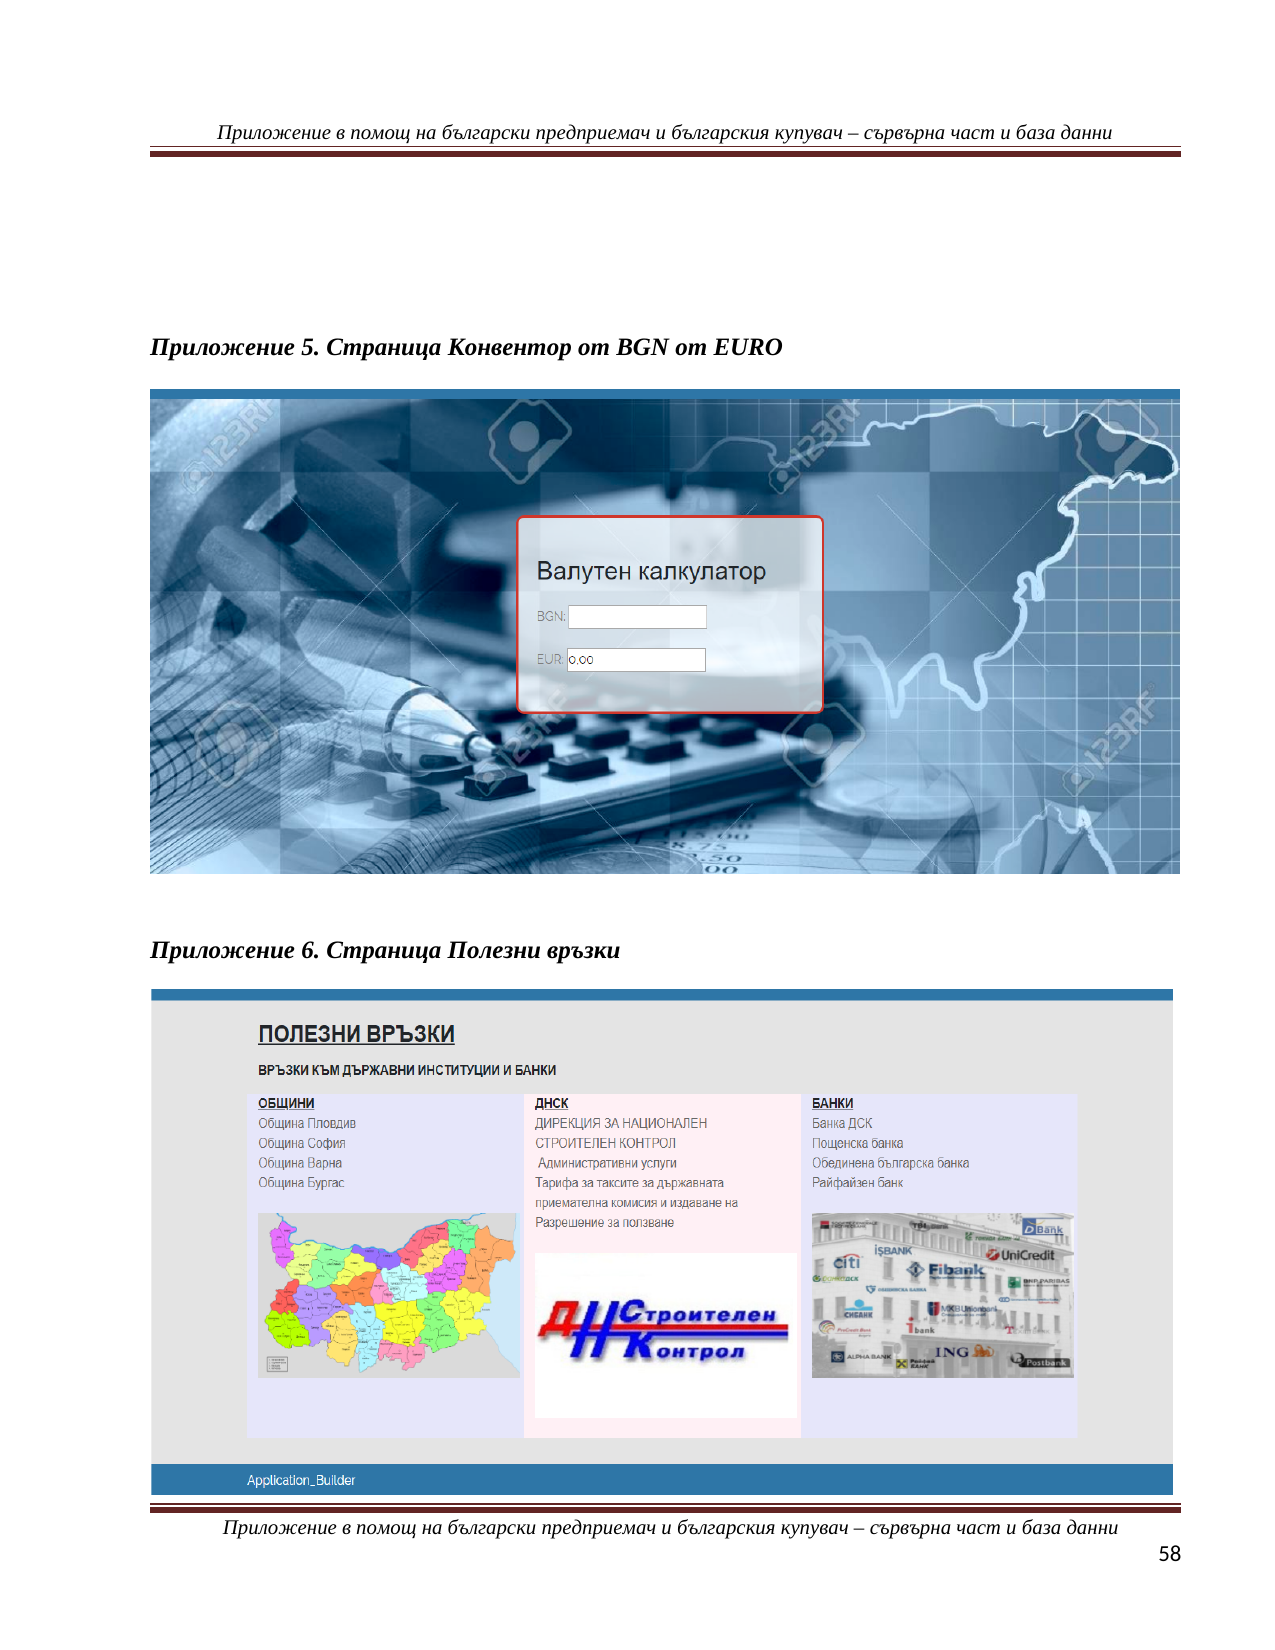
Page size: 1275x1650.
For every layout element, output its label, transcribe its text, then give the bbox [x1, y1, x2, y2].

text Приложение 5. Страница Конвентор от BGN от EURO [150, 332, 1181, 360]
picture [150, 389, 1180, 874]
picture [151, 989, 1167, 1495]
text Приложение 6. Страница Полезни връзки [150, 935, 1181, 964]
